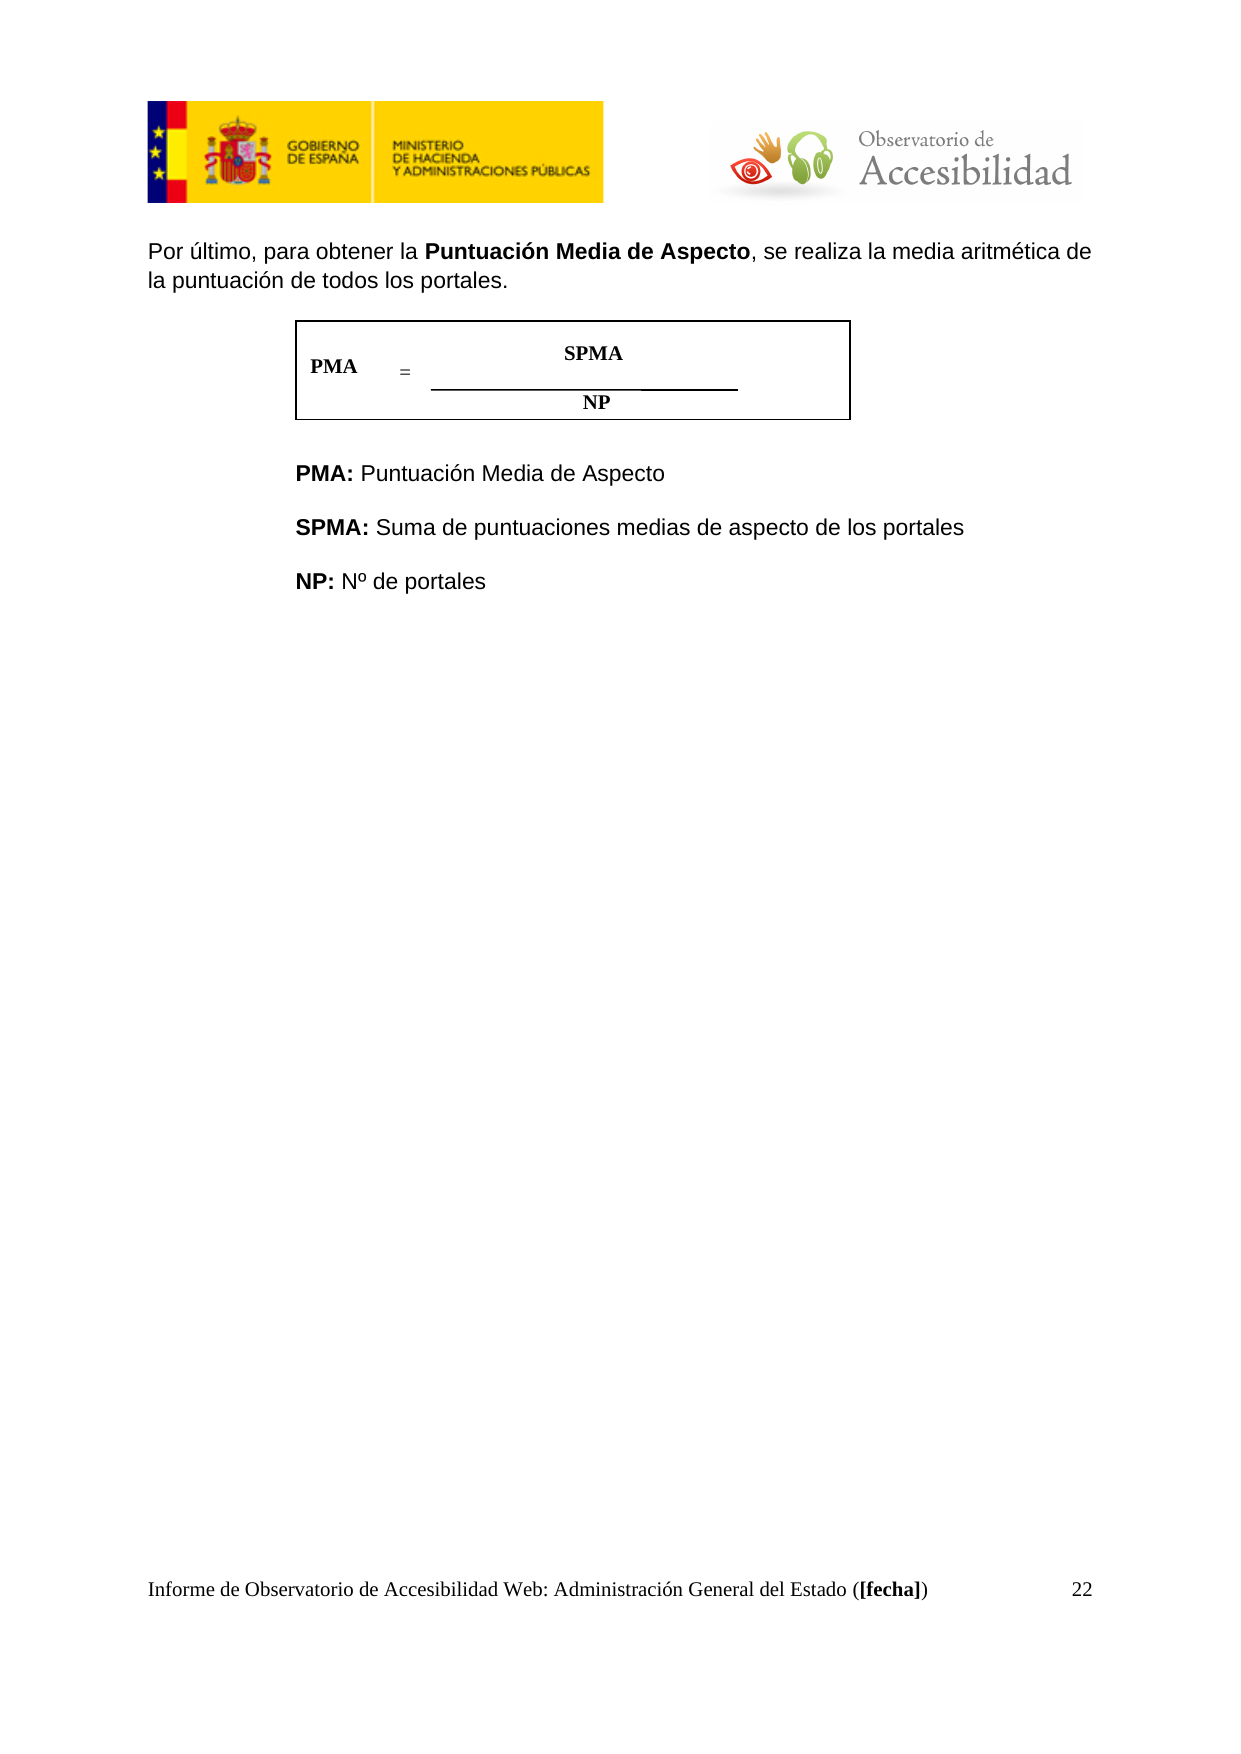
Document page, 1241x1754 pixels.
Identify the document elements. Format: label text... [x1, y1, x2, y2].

text Por último, para obtener la Puntuación Media de Aspecto, se realiza la media aritmética de la puntuación de todos los portales. [148, 238, 1092, 293]
text NP: Nº de portales [295, 568, 1092, 594]
picture [710, 122, 1086, 205]
text PMA: Puntuación Media de Aspecto [295, 460, 1092, 486]
text SPMA: Suma de puntuaciones medias de aspecto de los portales [295, 514, 1092, 540]
picture [147, 101, 604, 203]
